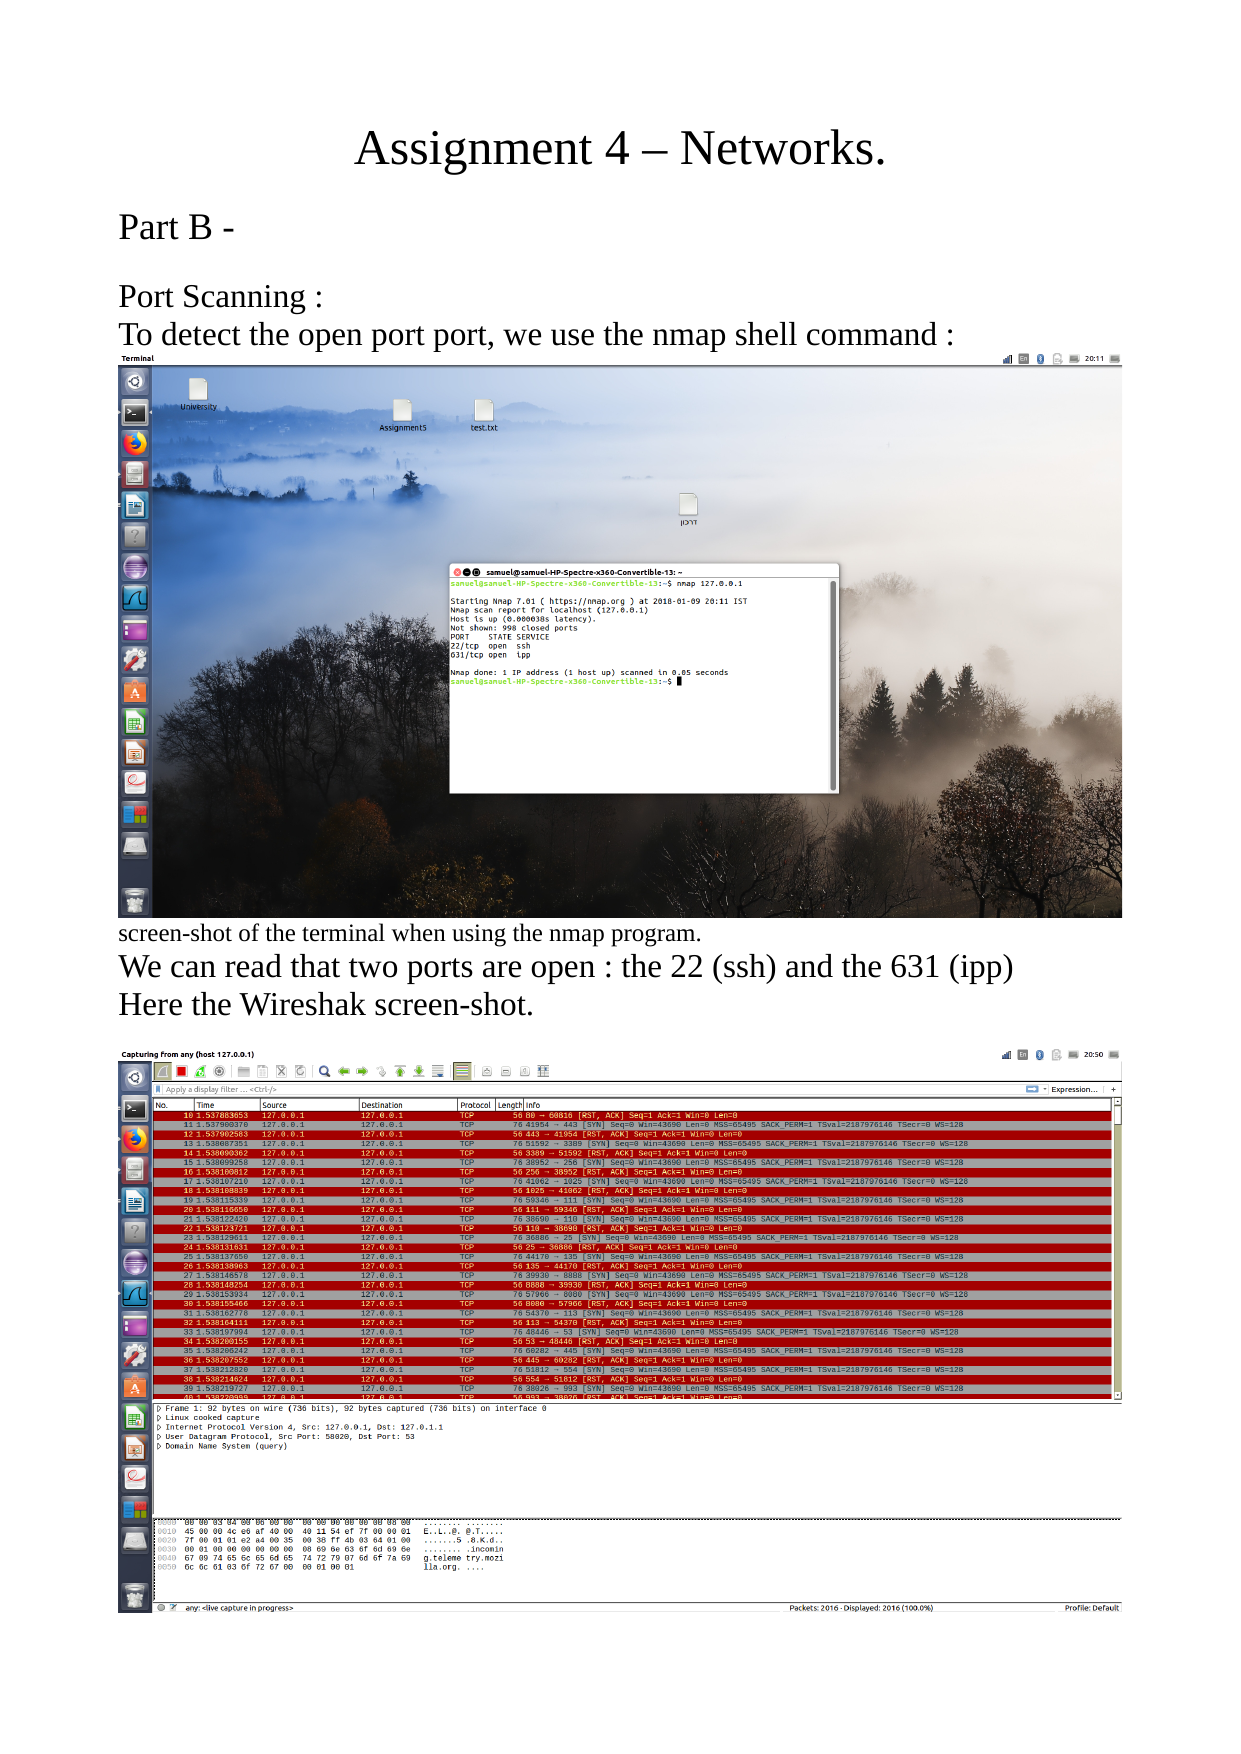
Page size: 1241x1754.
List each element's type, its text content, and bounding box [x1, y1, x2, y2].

text Port Scanning : [118, 276, 1122, 314]
picture [118, 1048, 1122, 1613]
picture [118, 352, 1123, 918]
text We can read that two ports are open : the 22 (ssh) and the 631 (ipp) [118, 946, 1122, 985]
text To detect the open port port, we use the nmap shell command : [118, 314, 1122, 352]
text Assignment 4 – Networks. [118, 118, 1122, 176]
text Here the Wireshak screen-shot. [118, 985, 1122, 1023]
text screen-shot of the terminal when using the nmap program. [118, 918, 1122, 946]
text Part B - [118, 204, 1122, 247]
